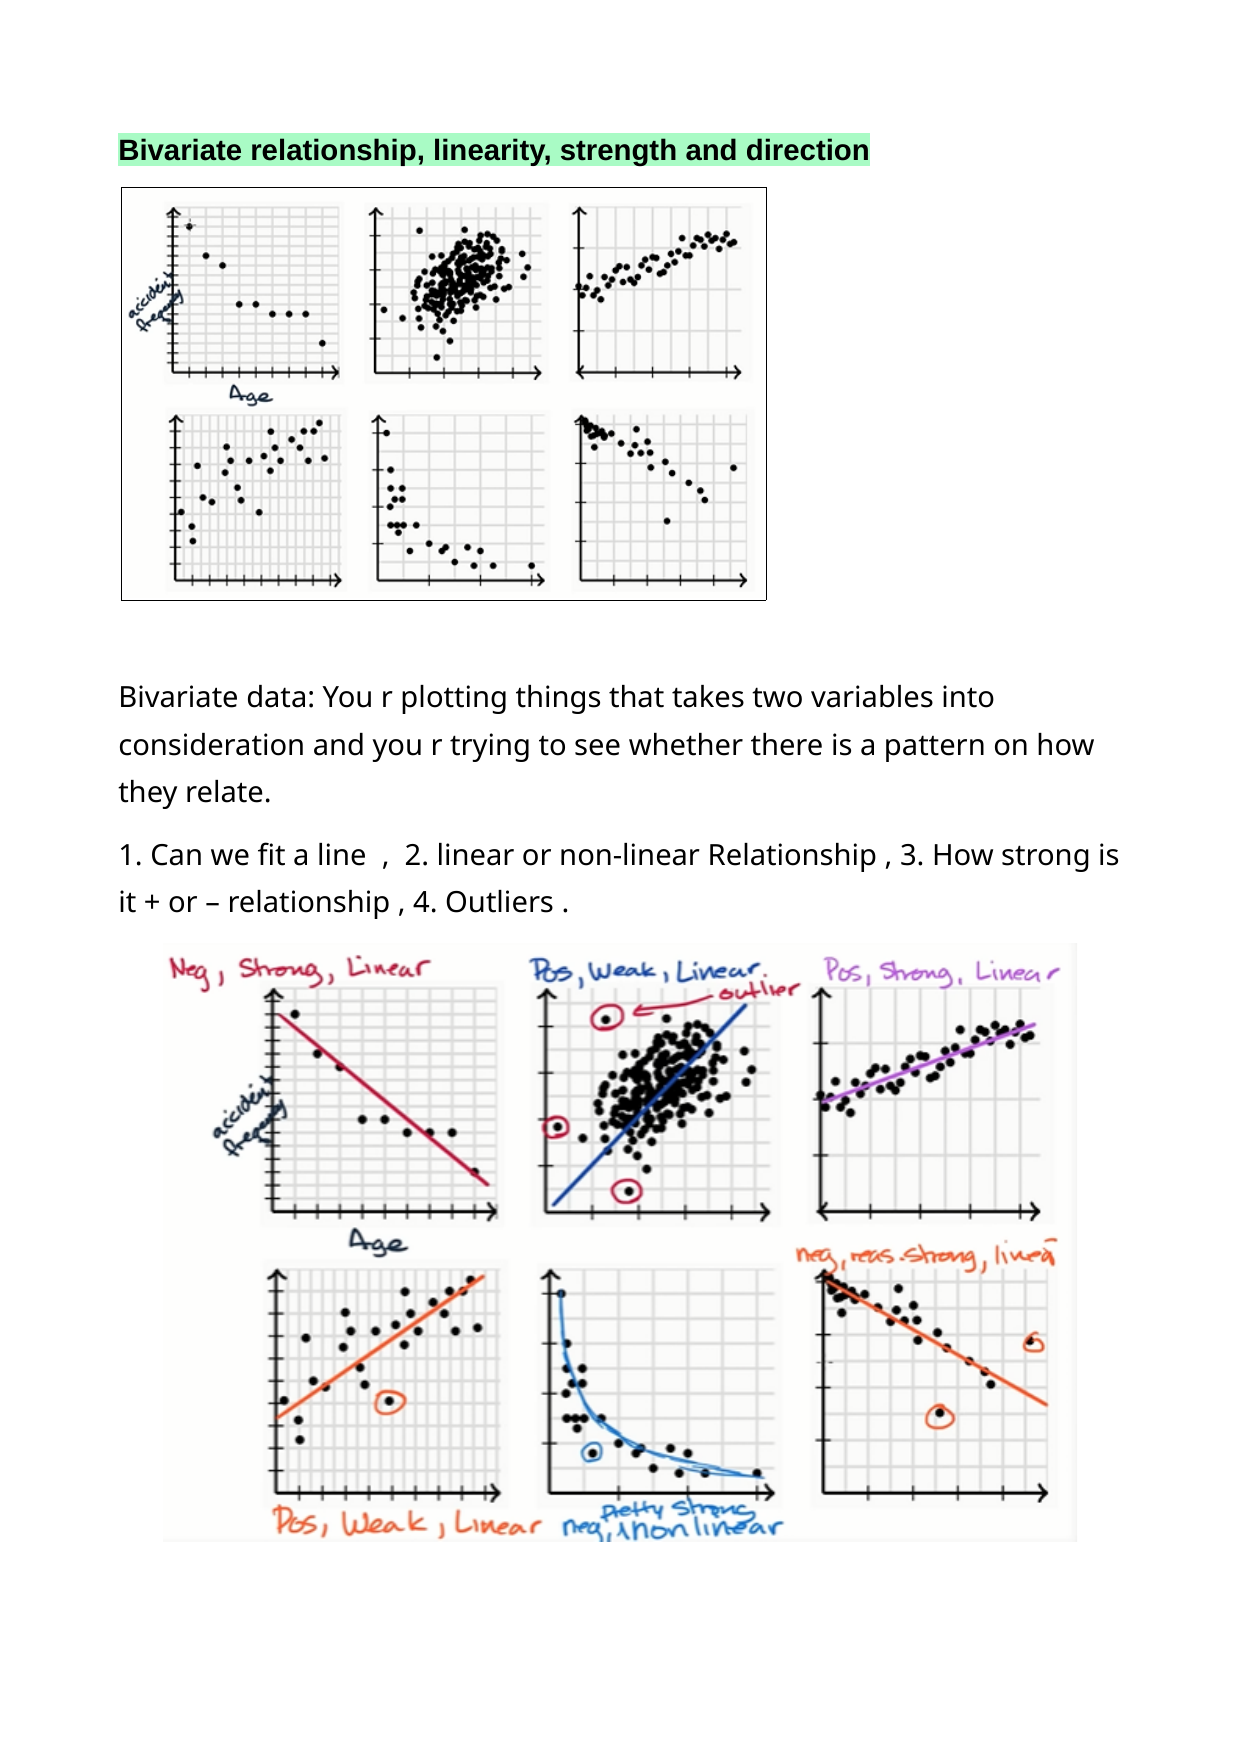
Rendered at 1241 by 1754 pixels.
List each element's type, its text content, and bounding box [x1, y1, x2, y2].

picture [163, 943, 1078, 1542]
subtitle Bivariate relationship, linearity, strength and direction [870, 133, 1122, 166]
text 1. Can we fit a line , 2. linear or non-linear Relationship , 3. How strong is it + or – relationship , 4. Outliers . [118, 834, 1122, 921]
picture [124, 189, 763, 598]
text Bivariate data: You r plotting things that takes two variables into consideration and you r trying to see whether there is a pattern on how they relate. [118, 676, 1122, 811]
